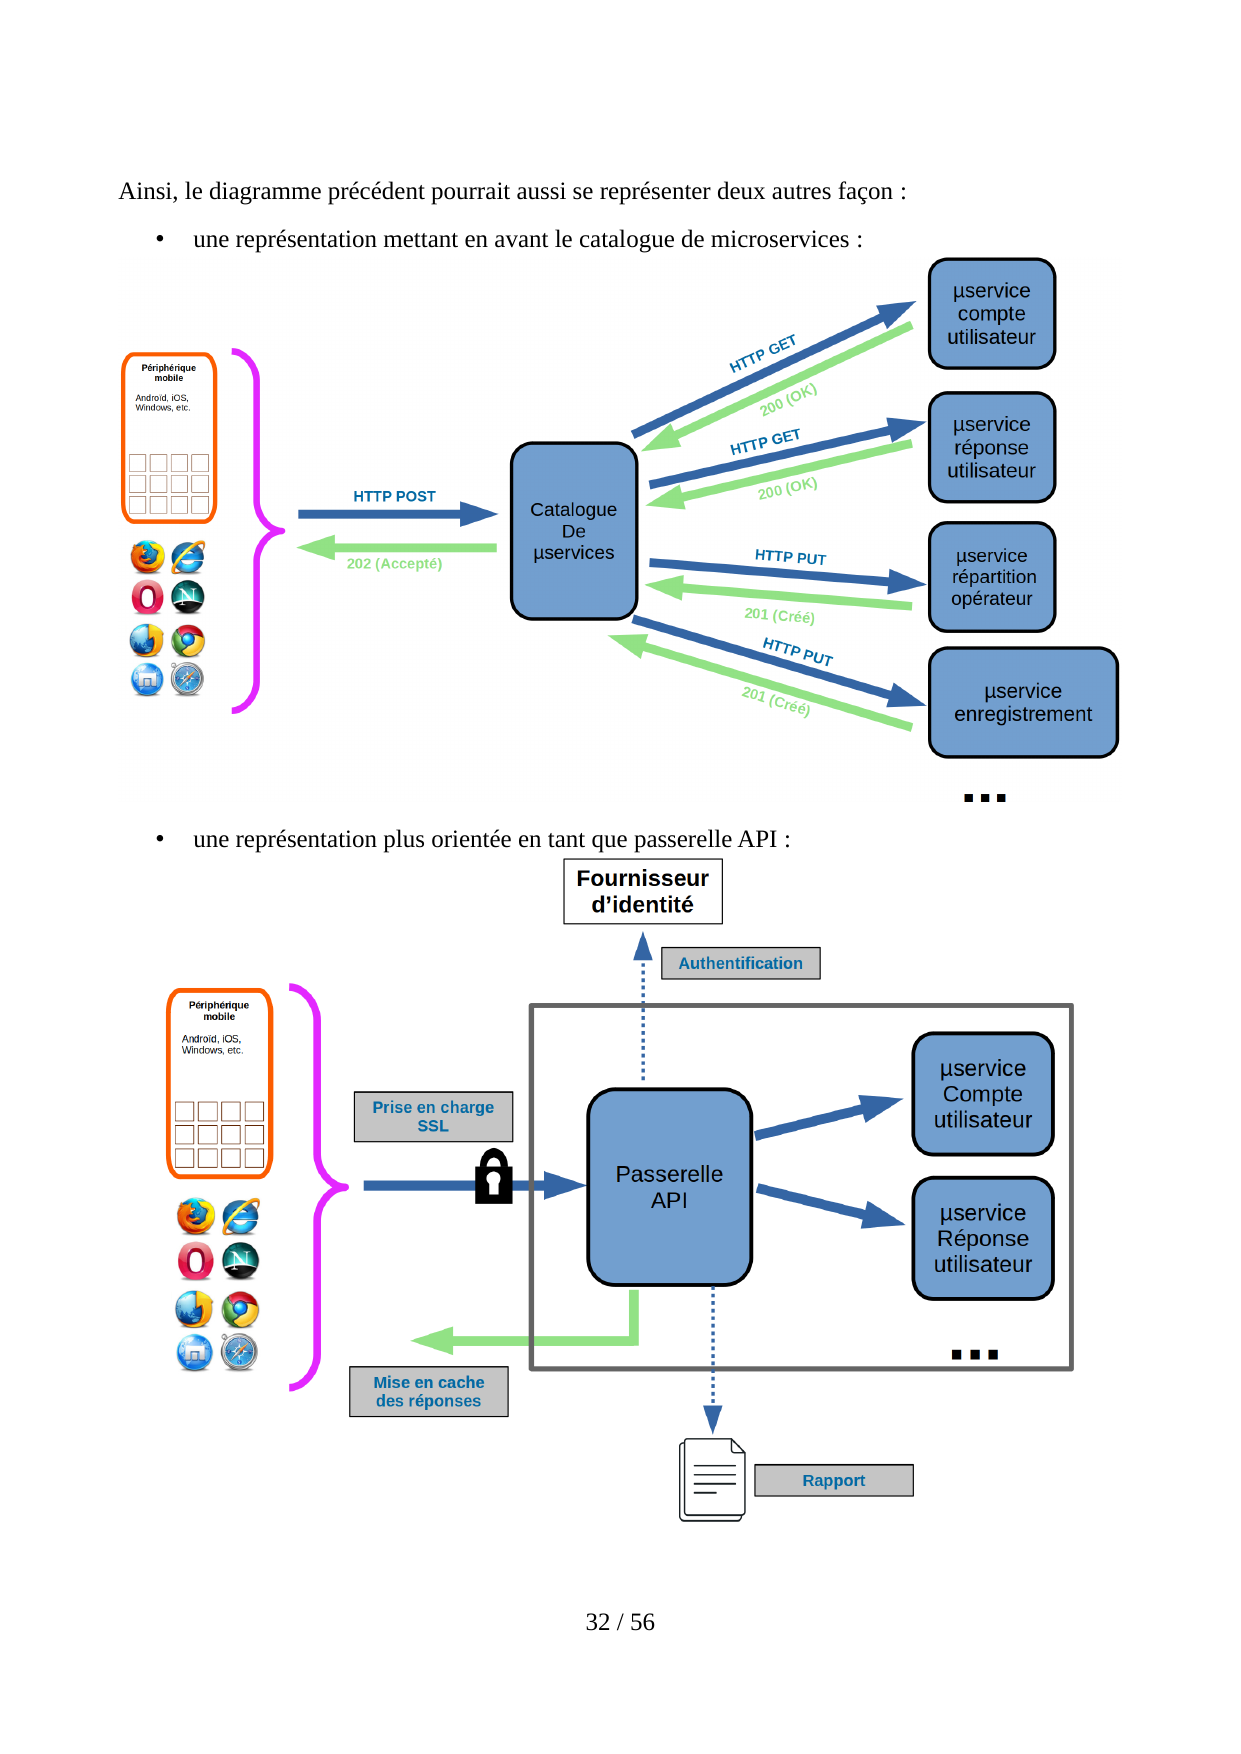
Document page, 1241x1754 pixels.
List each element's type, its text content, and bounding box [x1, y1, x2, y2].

list une représentation plus orientée en tant que passerelle API : [156, 824, 1122, 853]
picture [161, 857, 1079, 1525]
picture [118, 257, 1123, 802]
text Ainsi, le diagramme précédent pourrait aussi se représenter deux autres façon : [118, 176, 1122, 205]
list une représentation mettant en avant le catalogue de microservices : [156, 224, 1122, 253]
